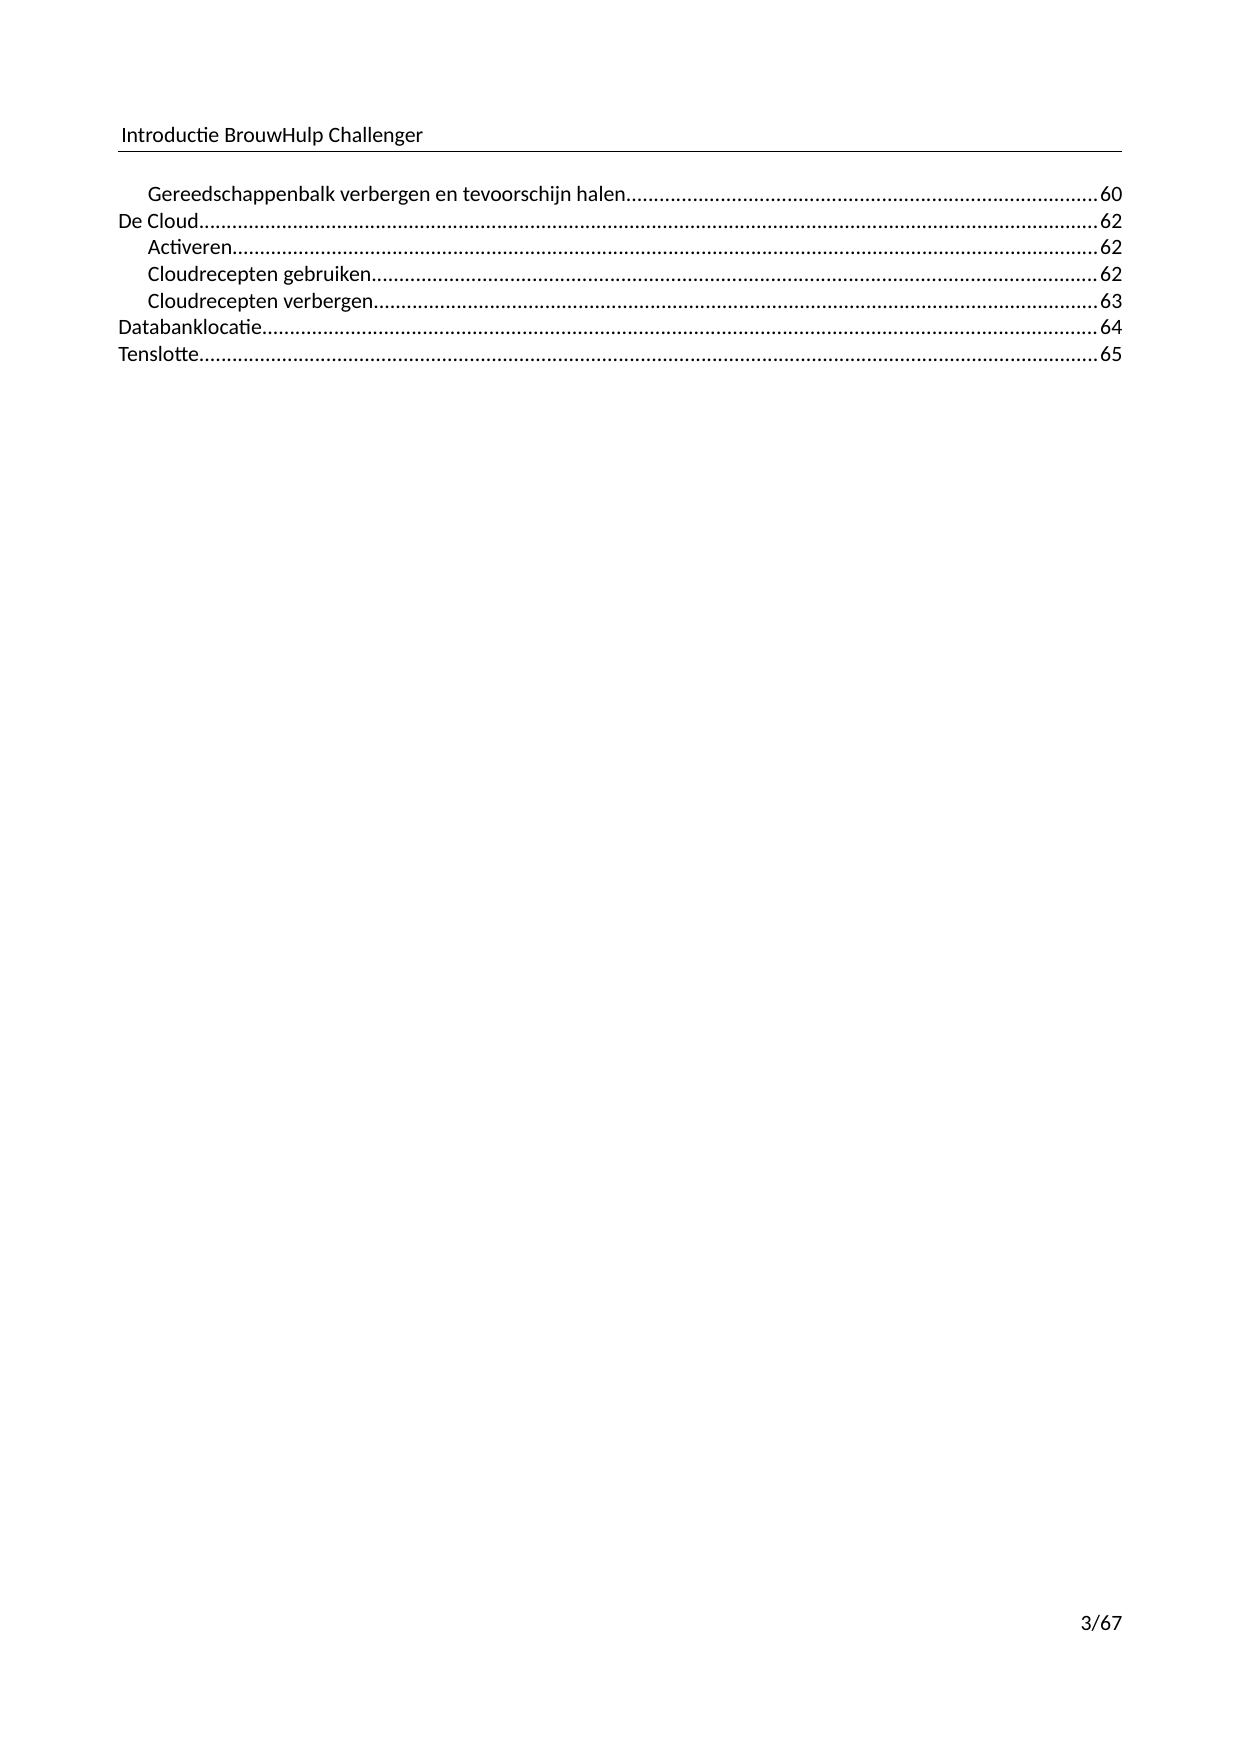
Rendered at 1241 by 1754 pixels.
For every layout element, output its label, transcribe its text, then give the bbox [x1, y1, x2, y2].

text Tenslotte 65 [118, 340, 1122, 367]
text Activeren 62 [148, 233, 1122, 260]
text De Cloud 62 [118, 207, 1122, 233]
text Cloudrecepten verbergen 63 [148, 287, 1122, 313]
text Databanklocatie 64 [118, 313, 1122, 340]
text Gereedschappenbalk verbergen en tevoorschijn halen 60 [148, 180, 1122, 207]
text Cloudrecepten gebruiken 62 [148, 260, 1122, 287]
